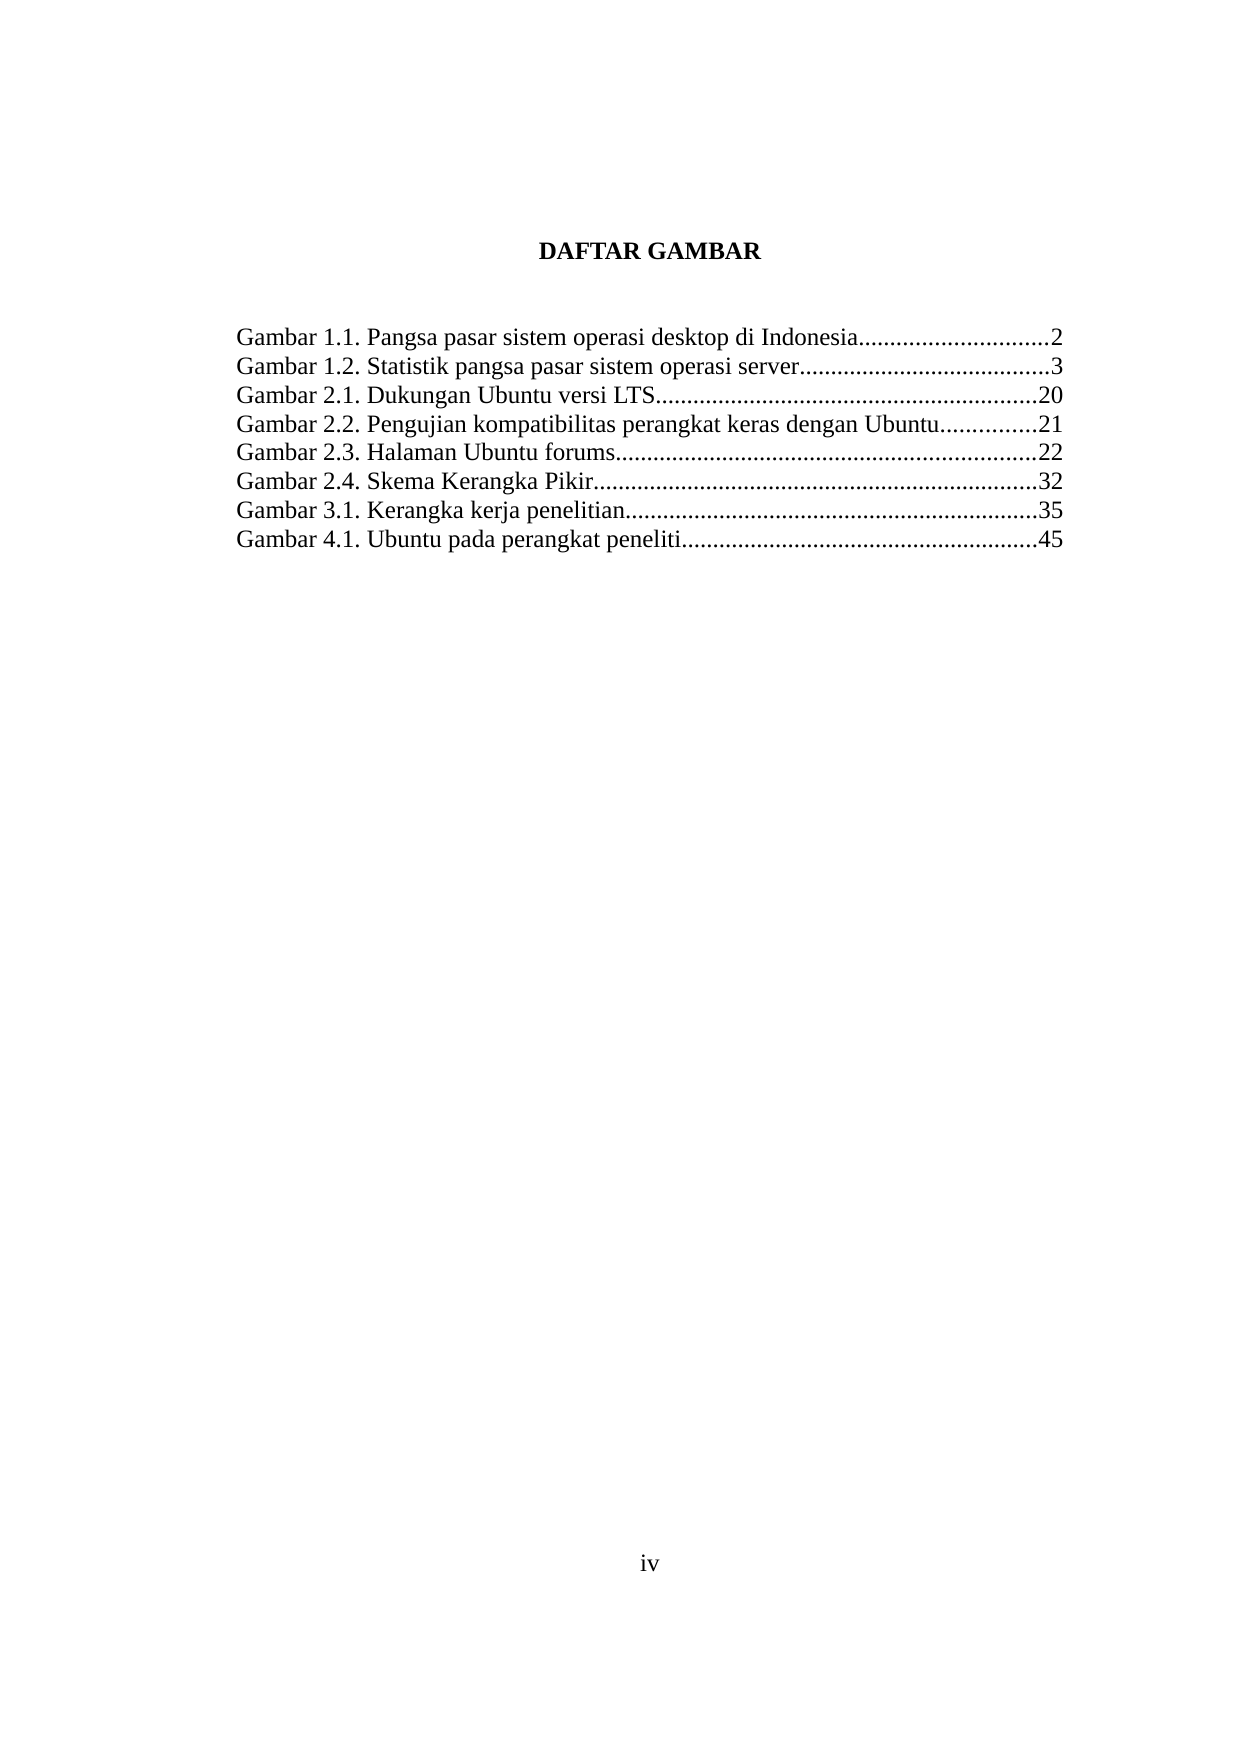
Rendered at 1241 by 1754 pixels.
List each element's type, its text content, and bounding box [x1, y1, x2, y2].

text Gambar 2.4. Skema Kerangka Pikir 32 [236, 466, 1063, 495]
text Gambar 1.1. Pangsa pasar sistem operasi desktop di Indonesia 2 [236, 322, 1063, 351]
text Gambar 2.1. Dukungan Ubuntu versi LTS 20 [236, 380, 1063, 409]
text Gambar 3.1. Kerangka kerja penelitian 35 [236, 495, 1063, 524]
text Gambar 2.2. Pengujian kompatibilitas perangkat keras dengan Ubuntu 21 [236, 409, 1063, 437]
subtitle DAFTAR GAMBAR [236, 236, 1063, 265]
text Gambar 2.3. Halaman Ubuntu forums 22 [236, 437, 1063, 466]
text Gambar 1.2. Statistik pangsa pasar sistem operasi server 3 [236, 351, 1063, 380]
text Gambar 4.1. Ubuntu pada perangkat peneliti 45 [236, 524, 1063, 552]
